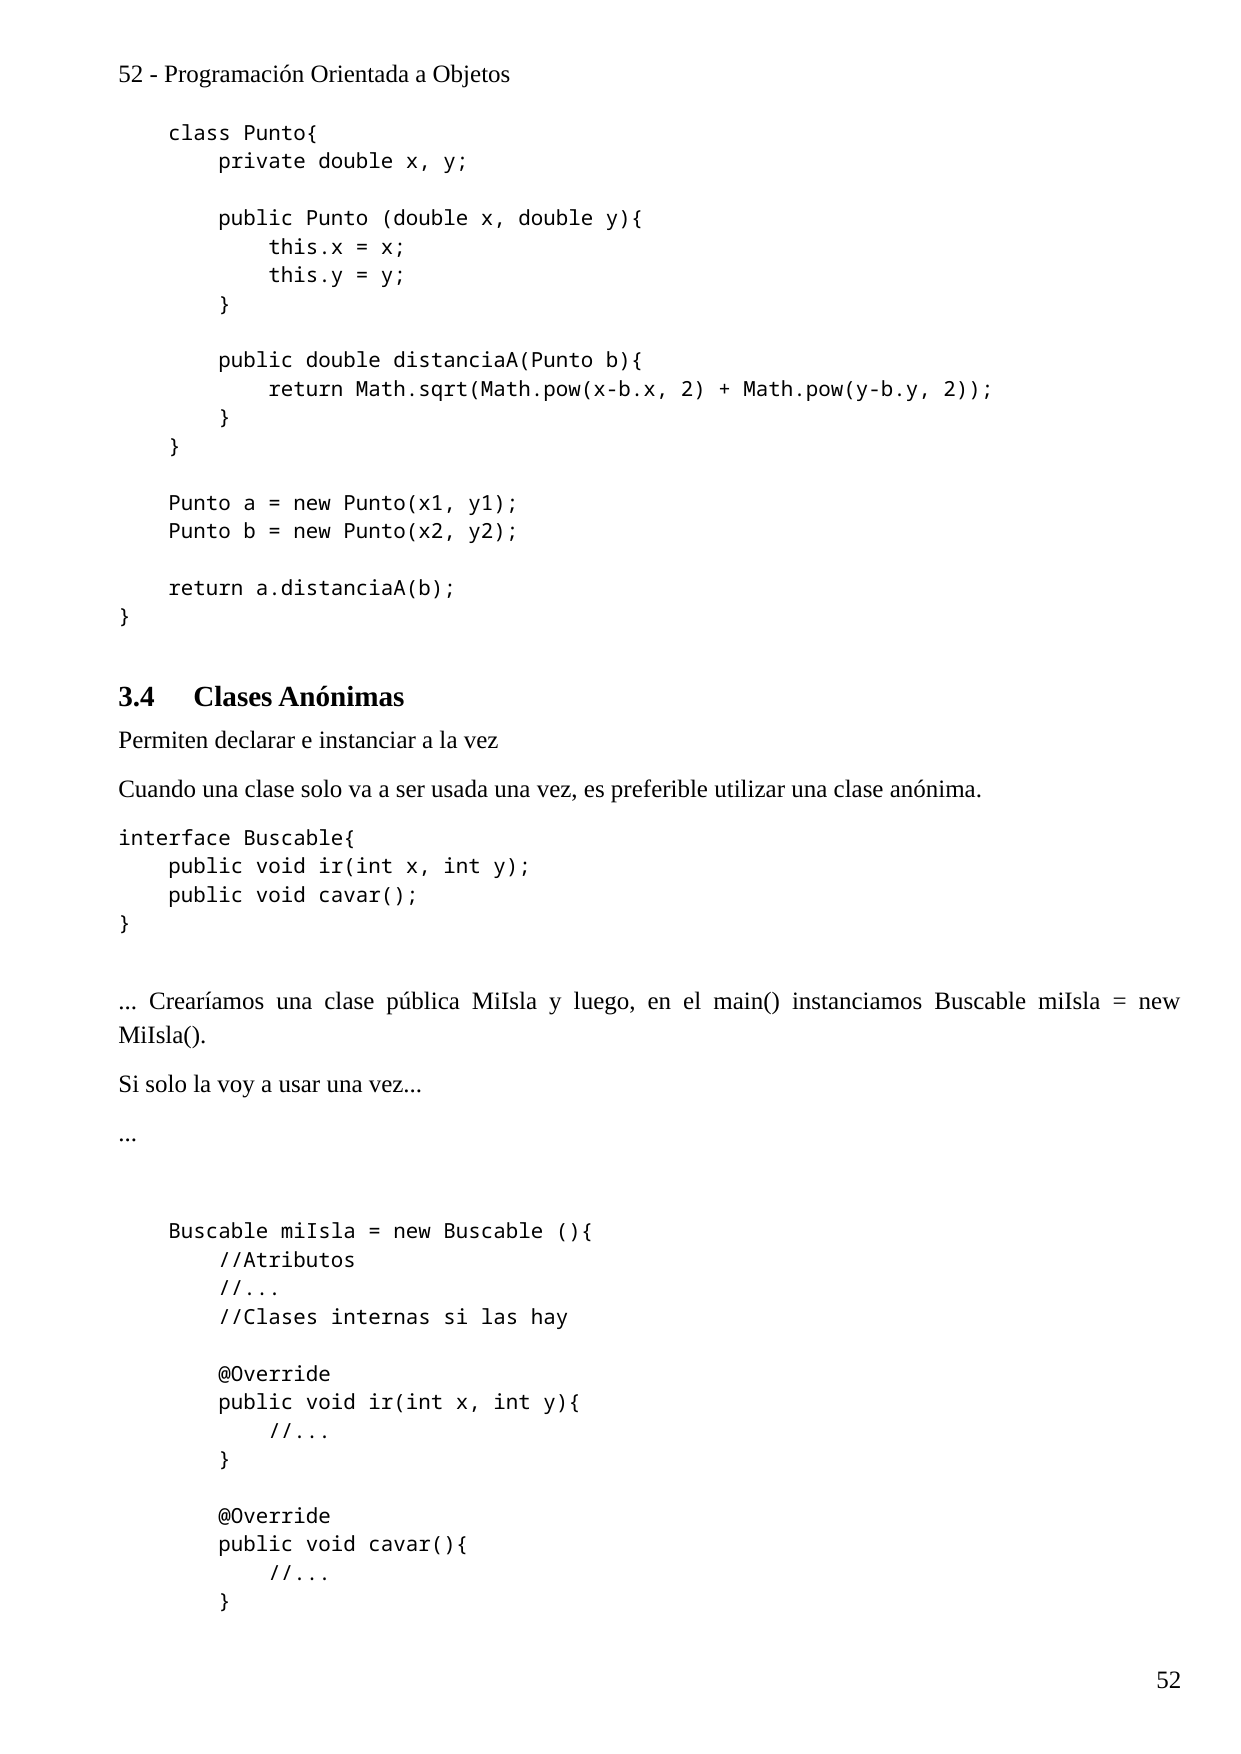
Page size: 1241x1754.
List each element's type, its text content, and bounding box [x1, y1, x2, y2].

text class Punto{ [118, 118, 1181, 146]
text } [118, 402, 1181, 431]
text } [118, 1586, 1181, 1615]
text //... [118, 1416, 1181, 1444]
text this.x = x; [118, 232, 1181, 260]
text //Clases internas si las hay [118, 1302, 1181, 1330]
text this.y = y; [118, 260, 1181, 289]
text //... [118, 1558, 1181, 1586]
text @Override [118, 1501, 1181, 1529]
text private double x, y; [118, 146, 1181, 175]
text ... Crearíamos una clase pública MiIsla y luego, en el main() instanciamos Buscable miIsla = new MiIsla(). [118, 986, 1181, 1049]
text Permiten declarar e instanciar a la vez [118, 725, 1181, 754]
text } [118, 289, 1181, 317]
subtitle Clases Anónimas [118, 679, 1181, 712]
text public void ir(int x, int y){ [118, 1387, 1181, 1416]
text public Punto (double x, double y){ [118, 203, 1181, 232]
text } [118, 908, 1181, 937]
text interface Buscable{ [118, 823, 1181, 852]
text //... [118, 1273, 1181, 1302]
text //Atributos [118, 1245, 1181, 1273]
text ... [118, 1118, 1181, 1147]
text @Override [118, 1359, 1181, 1387]
text return a.distanciaA(b); [118, 573, 1181, 601]
text public void cavar(); [118, 880, 1181, 908]
text Cuando una clase solo va a ser usada una vez, es preferible utilizar una clase anónima. [118, 774, 1181, 803]
text Punto a = new Punto(x1, y1); [118, 488, 1181, 516]
text public double distanciaA(Punto b){ [118, 346, 1181, 374]
text } [118, 431, 1181, 459]
text Punto b = new Punto(x2, y2); [118, 516, 1181, 544]
text return Math.sqrt(Math.pow(x-b.x, 2) + Math.pow(y-b.y, 2)); [118, 374, 1181, 402]
text } [118, 1444, 1181, 1473]
text } [118, 601, 1181, 630]
text Buscable miIsla = new Buscable (){ [118, 1217, 1181, 1245]
text Si solo la voy a usar una vez... [118, 1069, 1181, 1098]
text public void cavar(){ [118, 1529, 1181, 1558]
text public void ir(int x, int y); [118, 852, 1181, 880]
